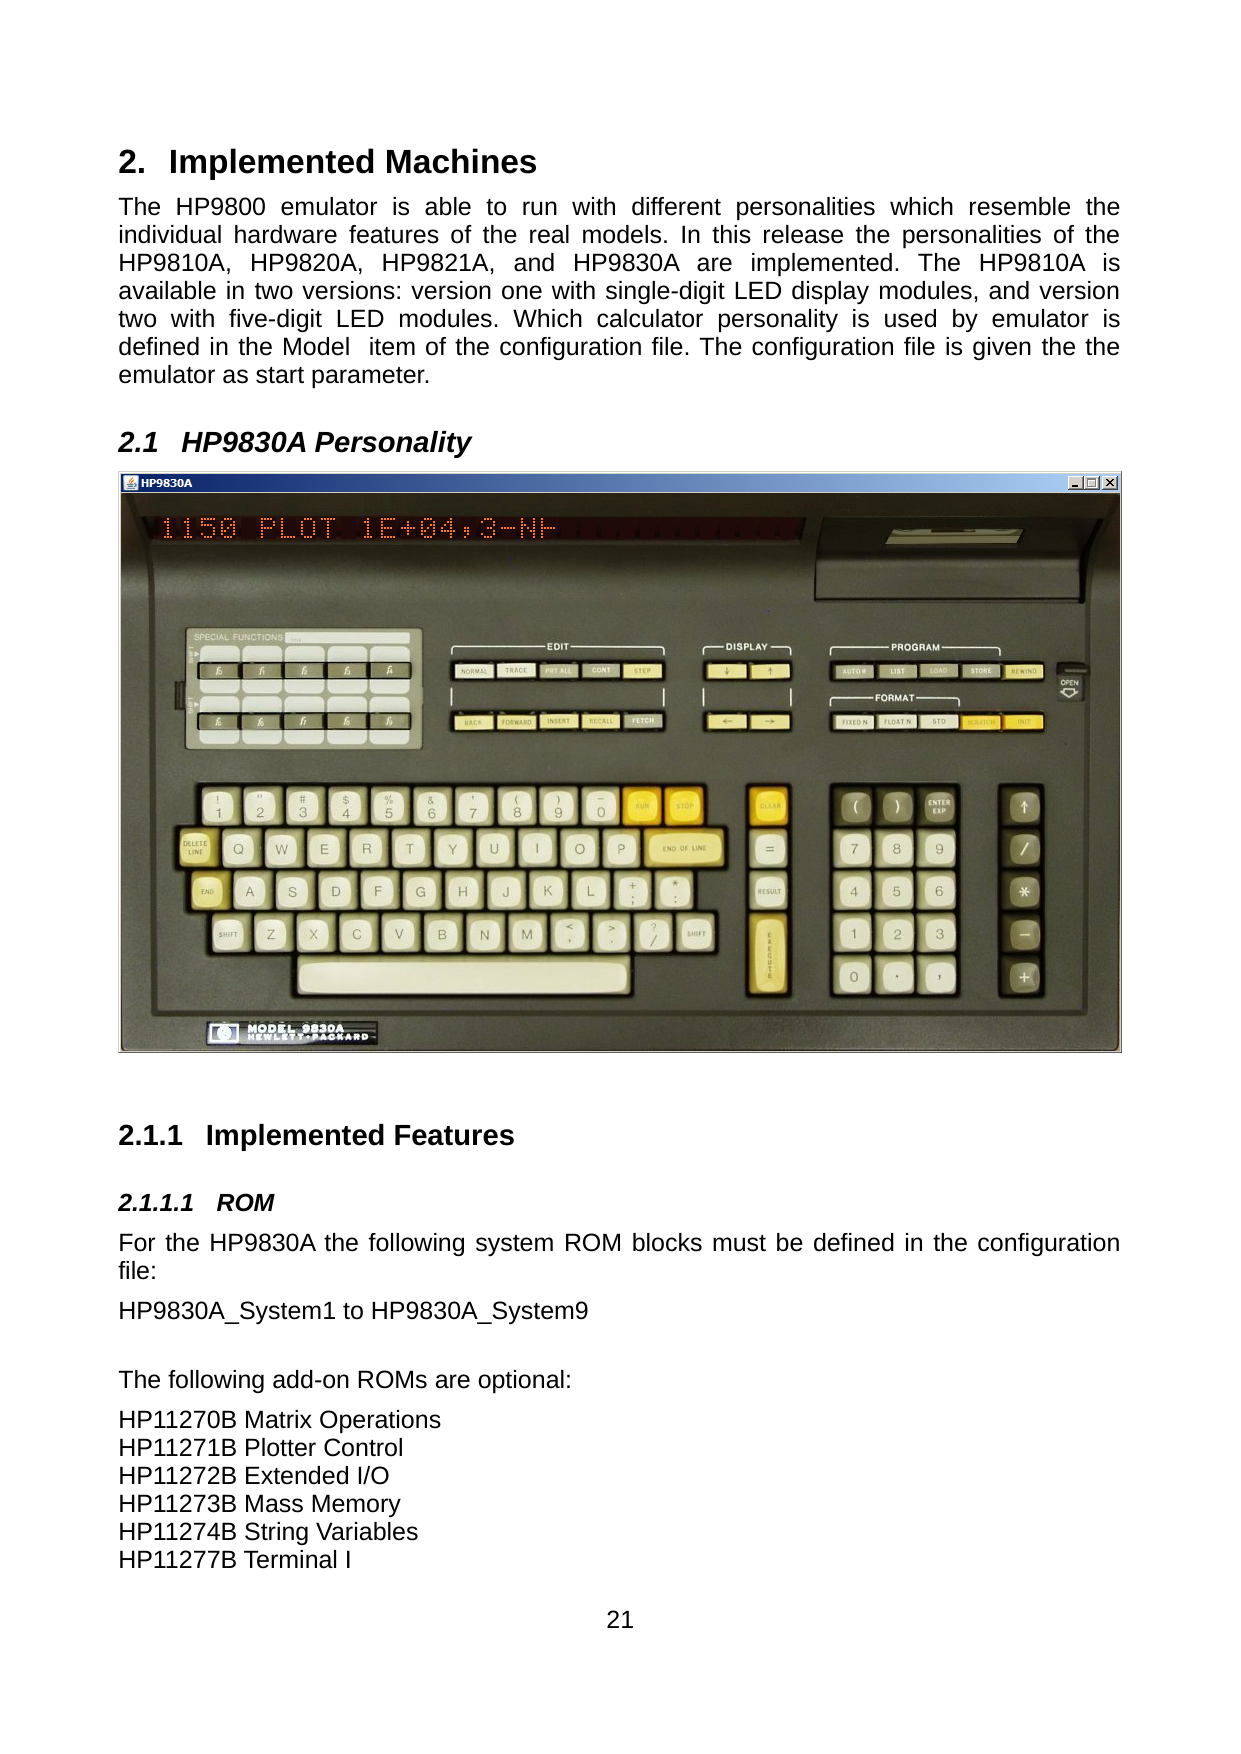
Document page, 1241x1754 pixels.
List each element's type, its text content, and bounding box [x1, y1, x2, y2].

subtitle ROM [118, 1188, 1122, 1216]
text HP9830A_System1 to HP9830A_System9 [118, 1297, 1122, 1325]
text HP11277B Terminal I [118, 1545, 1122, 1573]
picture [118, 471, 1122, 1053]
text The following add-on ROMs are optional: [118, 1365, 1122, 1393]
text HP11270B Matrix Operations [118, 1406, 1122, 1434]
subtitle Implemented Machines [118, 143, 1122, 181]
text HP11274B String Variables [118, 1517, 1122, 1545]
text HP11271B Plotter Control [118, 1434, 1122, 1462]
text HP11272B Extended I/O [118, 1462, 1122, 1489]
text HP11273B Mass Memory [118, 1489, 1122, 1517]
text The HP9800 emulator is able to run with different personalities which resemble the individual hardware features of the real models. In this release the personalities of the HP9810A, HP9820A, HP9821A, and HP9830A are implemented. The HP9810A is available in two versions: version one with single-digit LED display modules, and version two with five-digit LED modules. Which calculator personality is used by emulator is defined in the Model item of the configuration file. The configuration file is given the the emulator as start parameter. [118, 193, 1122, 388]
subtitle HP9830A Personality [118, 426, 1122, 459]
subtitle Implemented Features [118, 1118, 1122, 1151]
text For the HP9830A the following system ROM blocks must be defined in the configuration file: [118, 1229, 1122, 1284]
